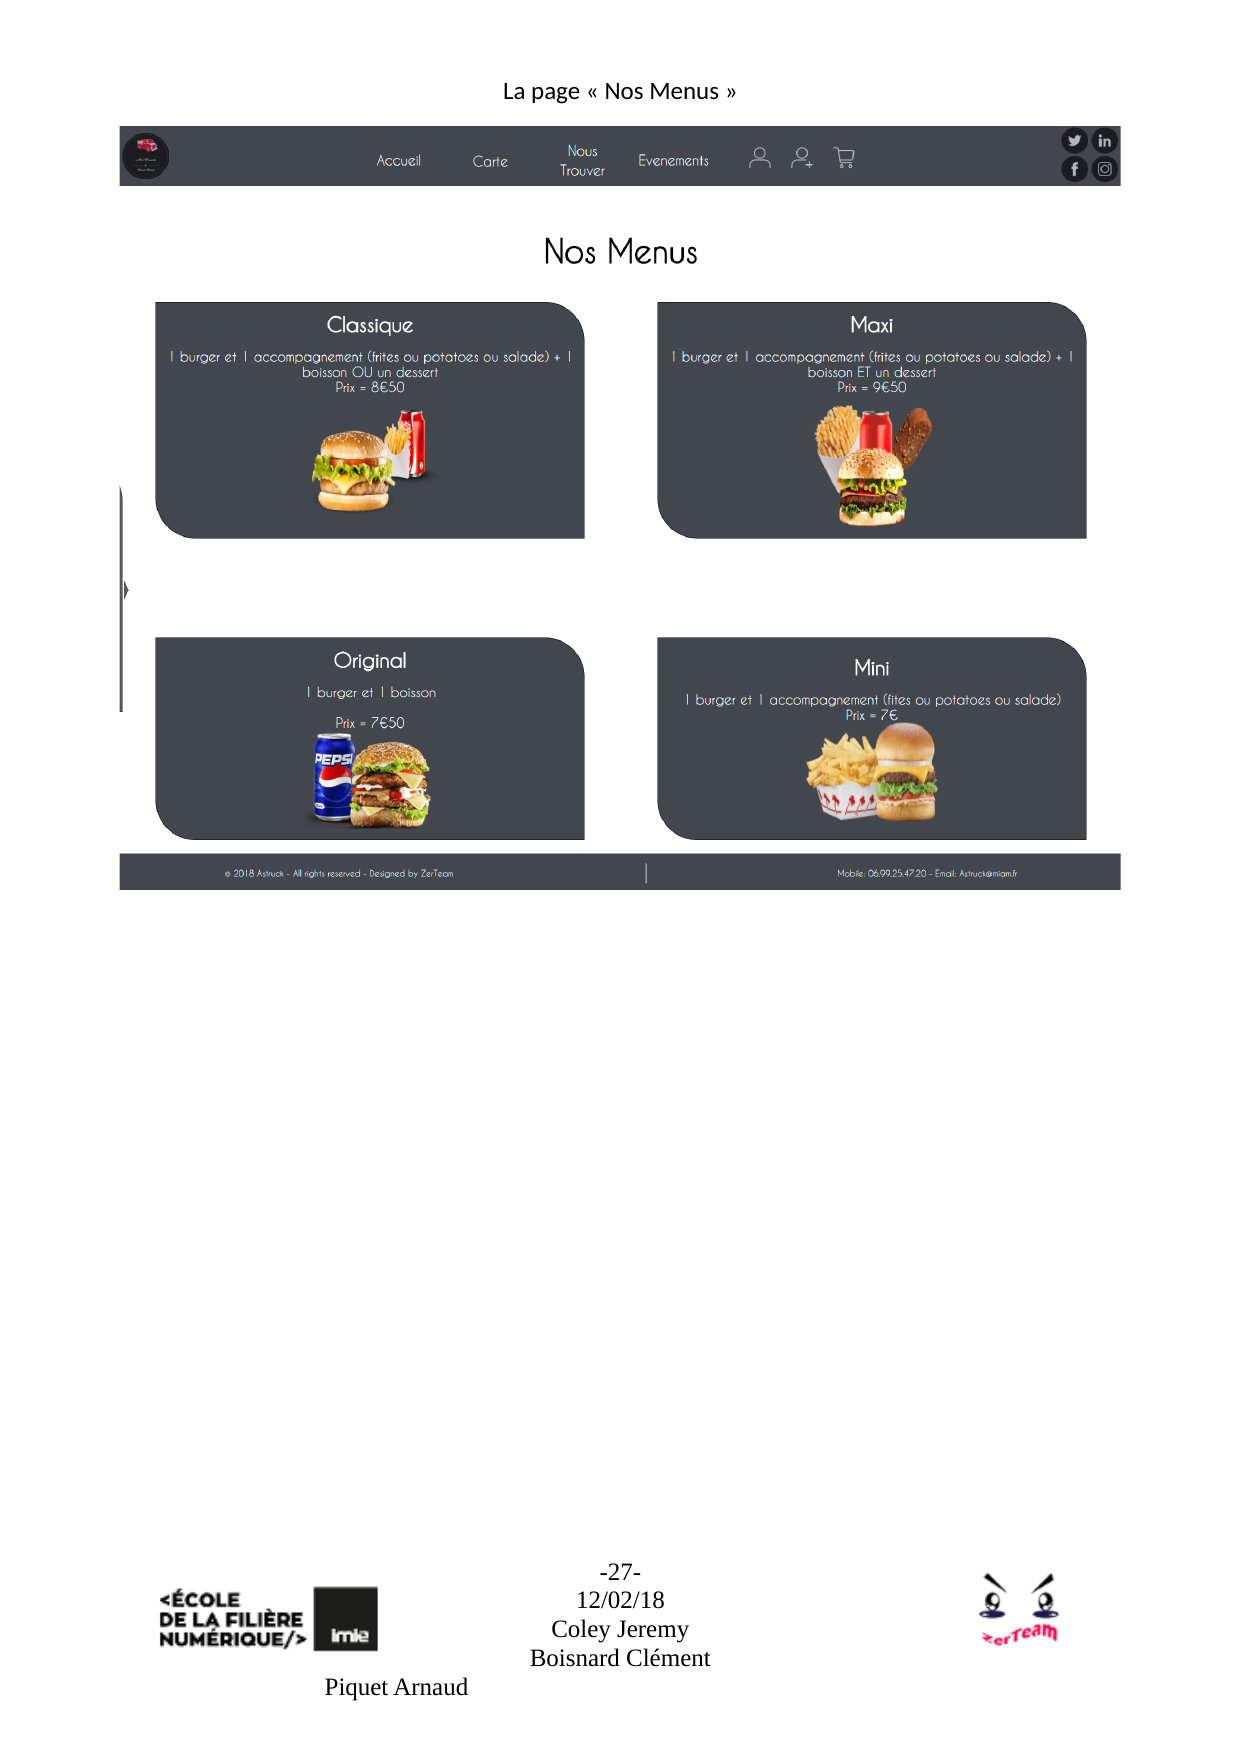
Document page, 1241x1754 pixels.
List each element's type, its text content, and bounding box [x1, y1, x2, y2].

text La page « Nos Menus » [118, 75, 1122, 106]
